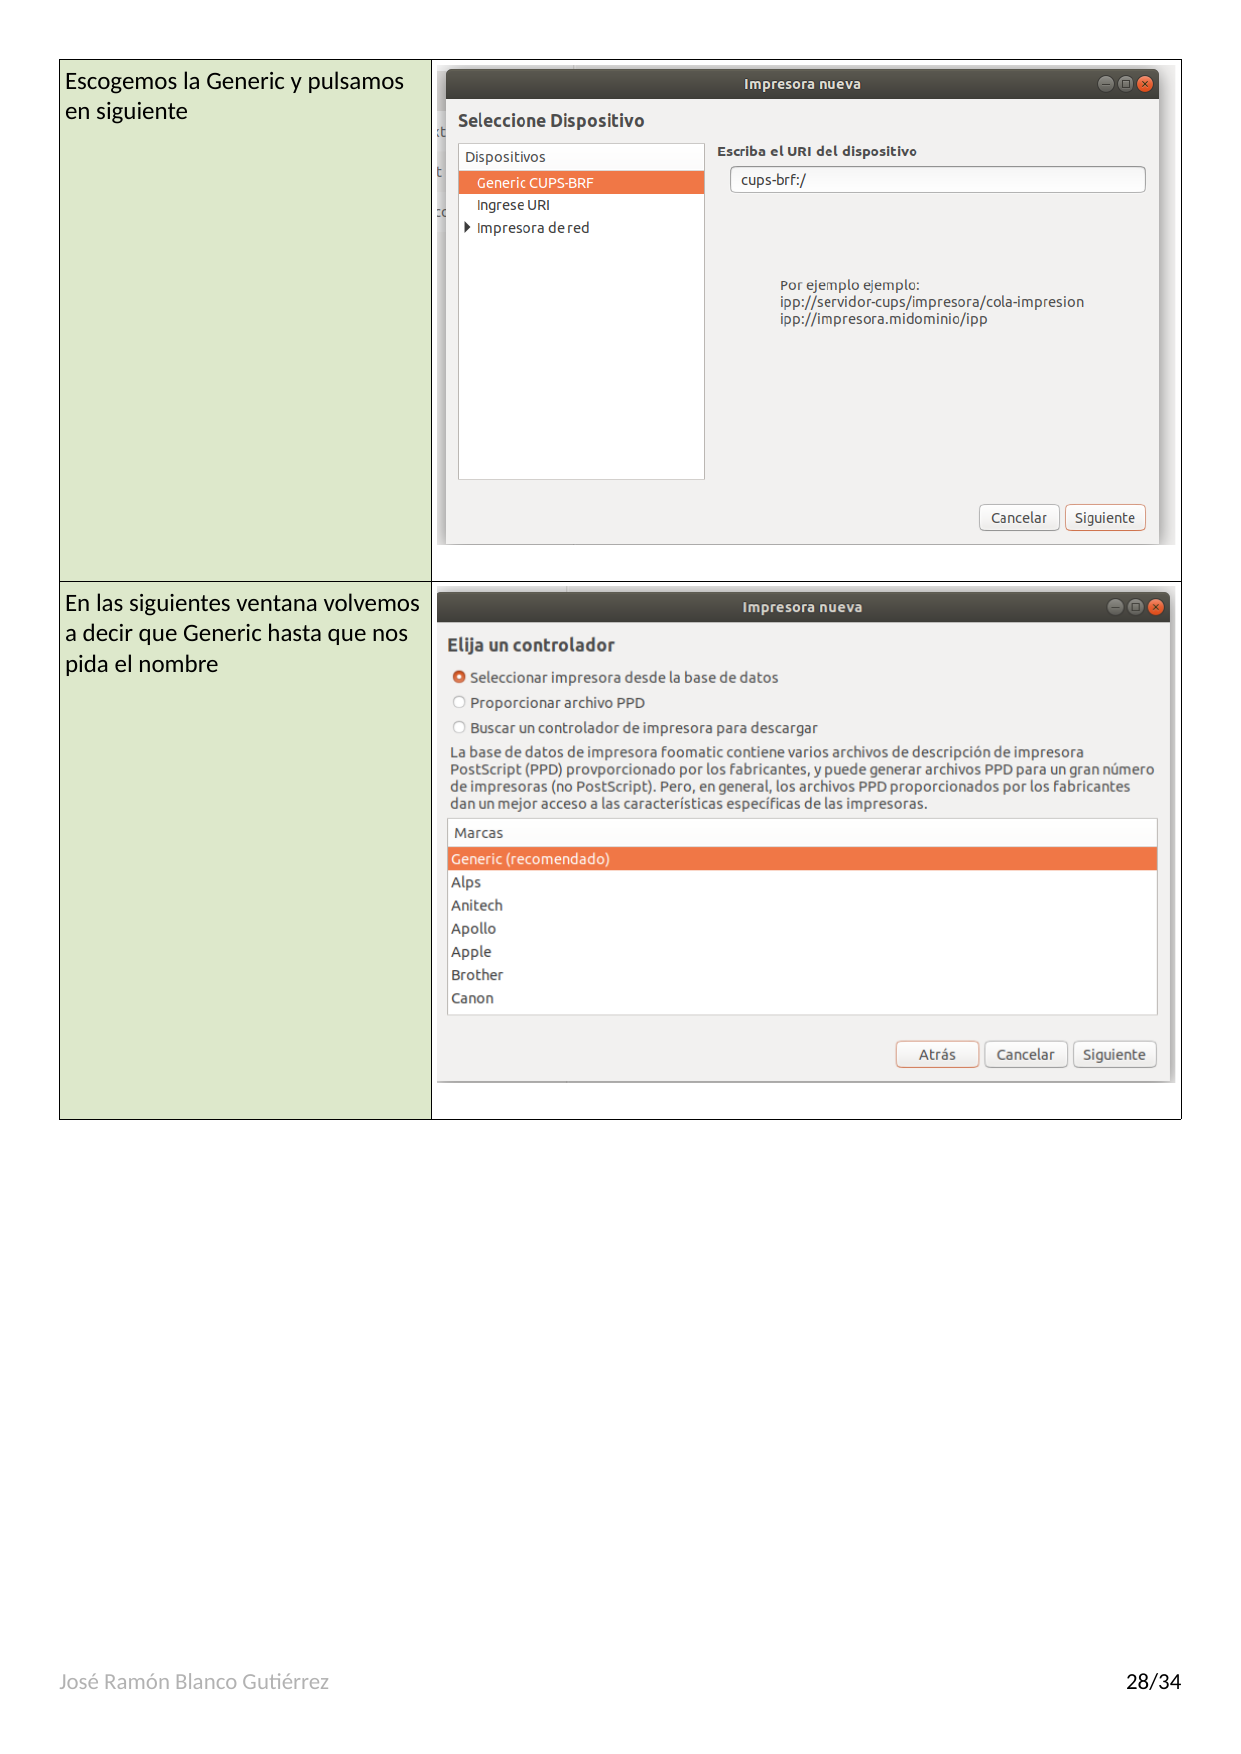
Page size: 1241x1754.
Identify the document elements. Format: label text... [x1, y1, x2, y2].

table_cell Escogemos la Generic y pulsamos en siguiente [60, 60, 431, 581]
table_cell [432, 582, 1181, 1119]
picture [437, 65, 1176, 545]
picture [437, 586, 1176, 1083]
table_cell [432, 60, 1181, 581]
table_cell En las siguientes ventana volvemos a decir que Generic hasta que nos pida el nombre [60, 582, 431, 1119]
